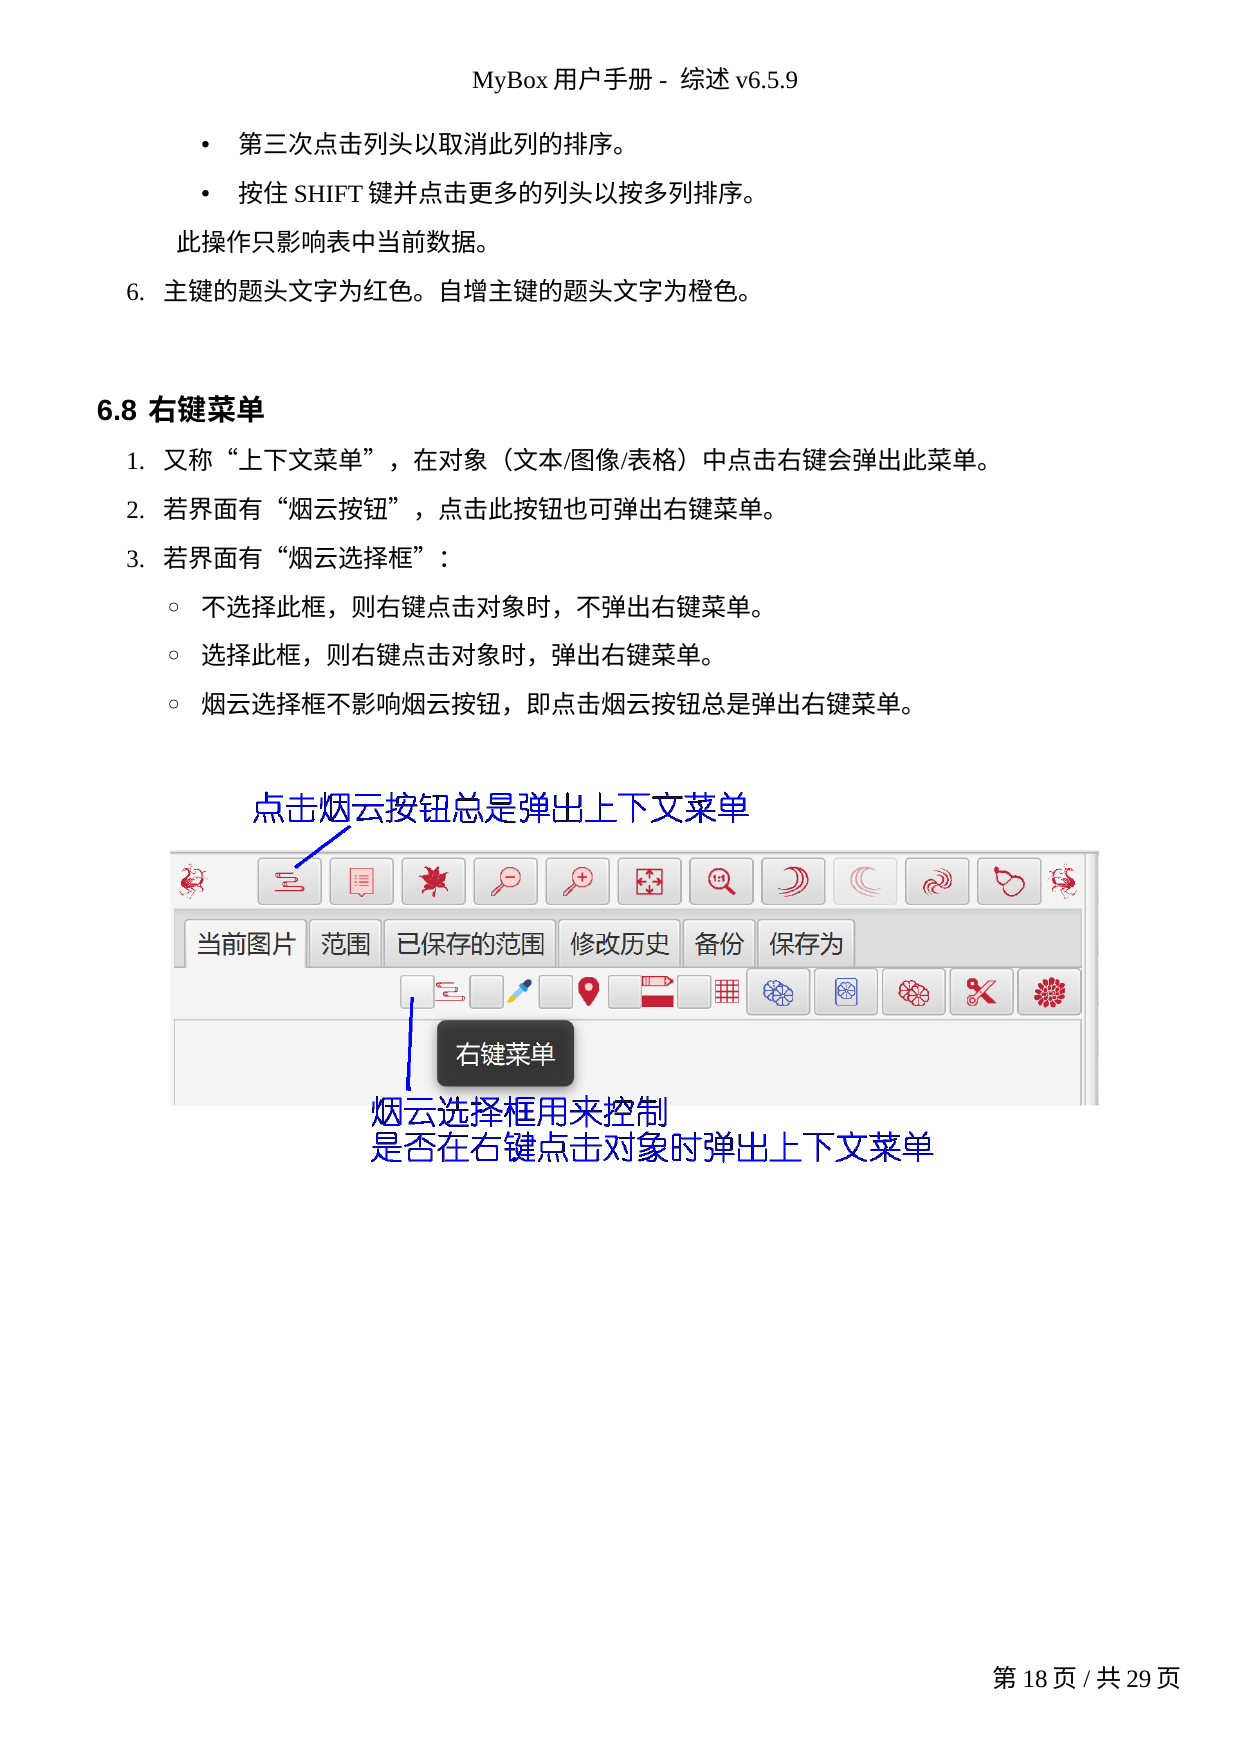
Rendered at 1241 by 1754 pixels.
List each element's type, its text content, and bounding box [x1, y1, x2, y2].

picture [170, 774, 1100, 1172]
subtitle 右键菜单 [88, 386, 1181, 428]
list 又称“上下文菜单”，在对象（文本/图像/表格）中点击右键会弹出此菜单。 [126, 441, 1181, 477]
list 不选择此框，则右键点击对象时，不弹出右键菜单。 [163, 587, 1181, 623]
list 主键的题头文字为红色。自增主键的题头文字为橙色。 [126, 271, 1181, 307]
list 若界面有“烟云选择框”： [126, 538, 1181, 574]
list 按住SHIFT键并点击更多的列头以按多列排序。 [201, 173, 1181, 210]
list 选择此框，则右键点击对象时，弹出右键菜单。 [163, 636, 1181, 672]
text 此操作只影响表中当前数据。 [88, 222, 1181, 258]
list 第三次点击列头以取消此列的排序。 [201, 125, 1181, 161]
list 若界面有“烟云按钮”，点击此按钮也可弹出右键菜单。 [126, 489, 1181, 526]
list 烟云选择框不影响烟云按钮，即点击烟云按钮总是弹出右键菜单。 [163, 684, 1181, 721]
